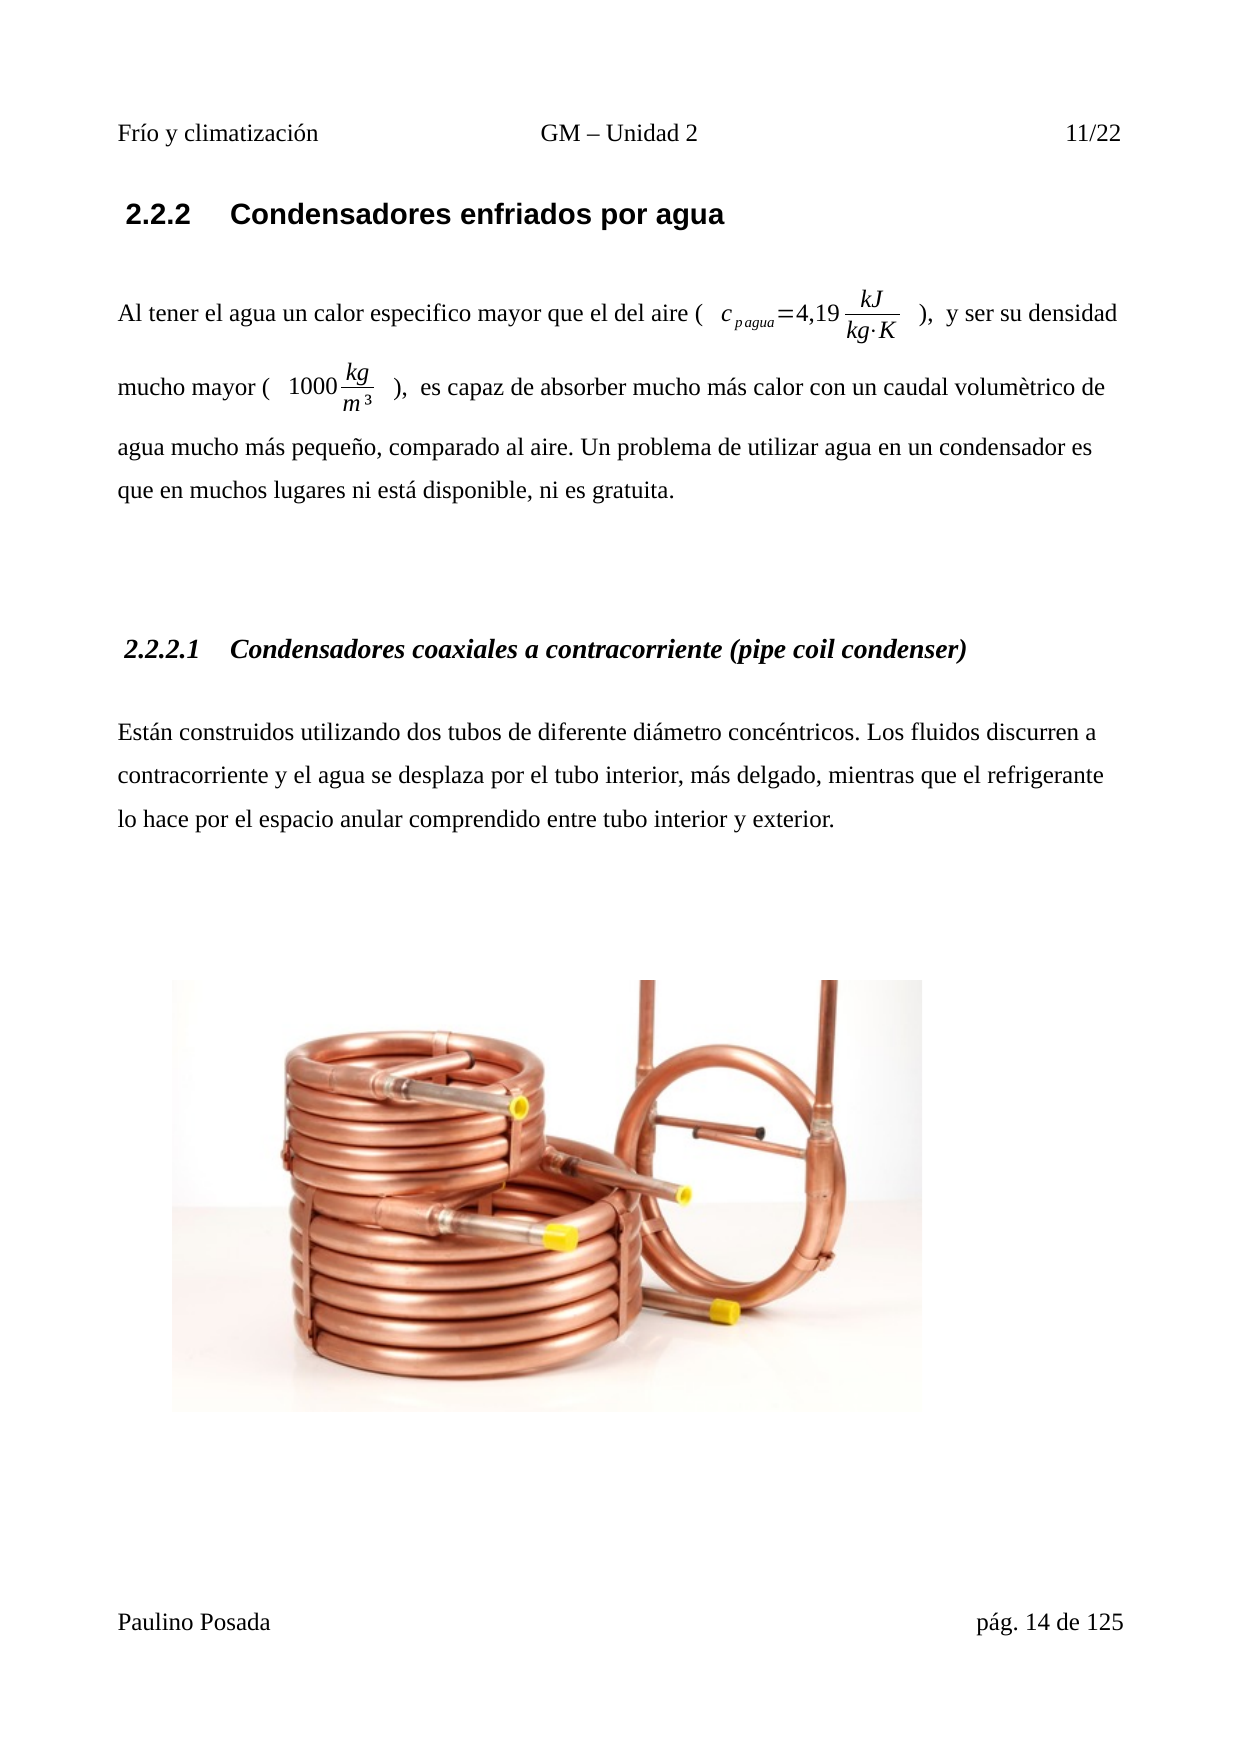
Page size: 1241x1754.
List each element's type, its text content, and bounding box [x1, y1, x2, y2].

text Al tener el agua un calor especifico mayor que el del aire (), y ser su densidad mucho mayor (), es capaz de absorber mucho más calor con un caudal volumètrico de agua mucho más pequeño, comparado al aire. Un problema de utilizar agua en un condensador es que en muchos lugares ni está disponible, ni es gratuita. [117, 285, 1123, 504]
subtitle Condensadores coaxiales a contracorriente (pipe coil condenser) [117, 632, 1123, 664]
text Están construidos utilizando dos tubos de diferente diámetro concéntricos. Los fluidos discurren a contracorriente y el agua se desplaza por el tubo interior, más delgado, mientras que el refrigerante lo hace por el espacio anular comprendido entre tubo interior y exterior. [117, 717, 1123, 832]
picture [172, 980, 923, 1412]
subtitle Condensadores enfriados por agua [117, 197, 1123, 231]
